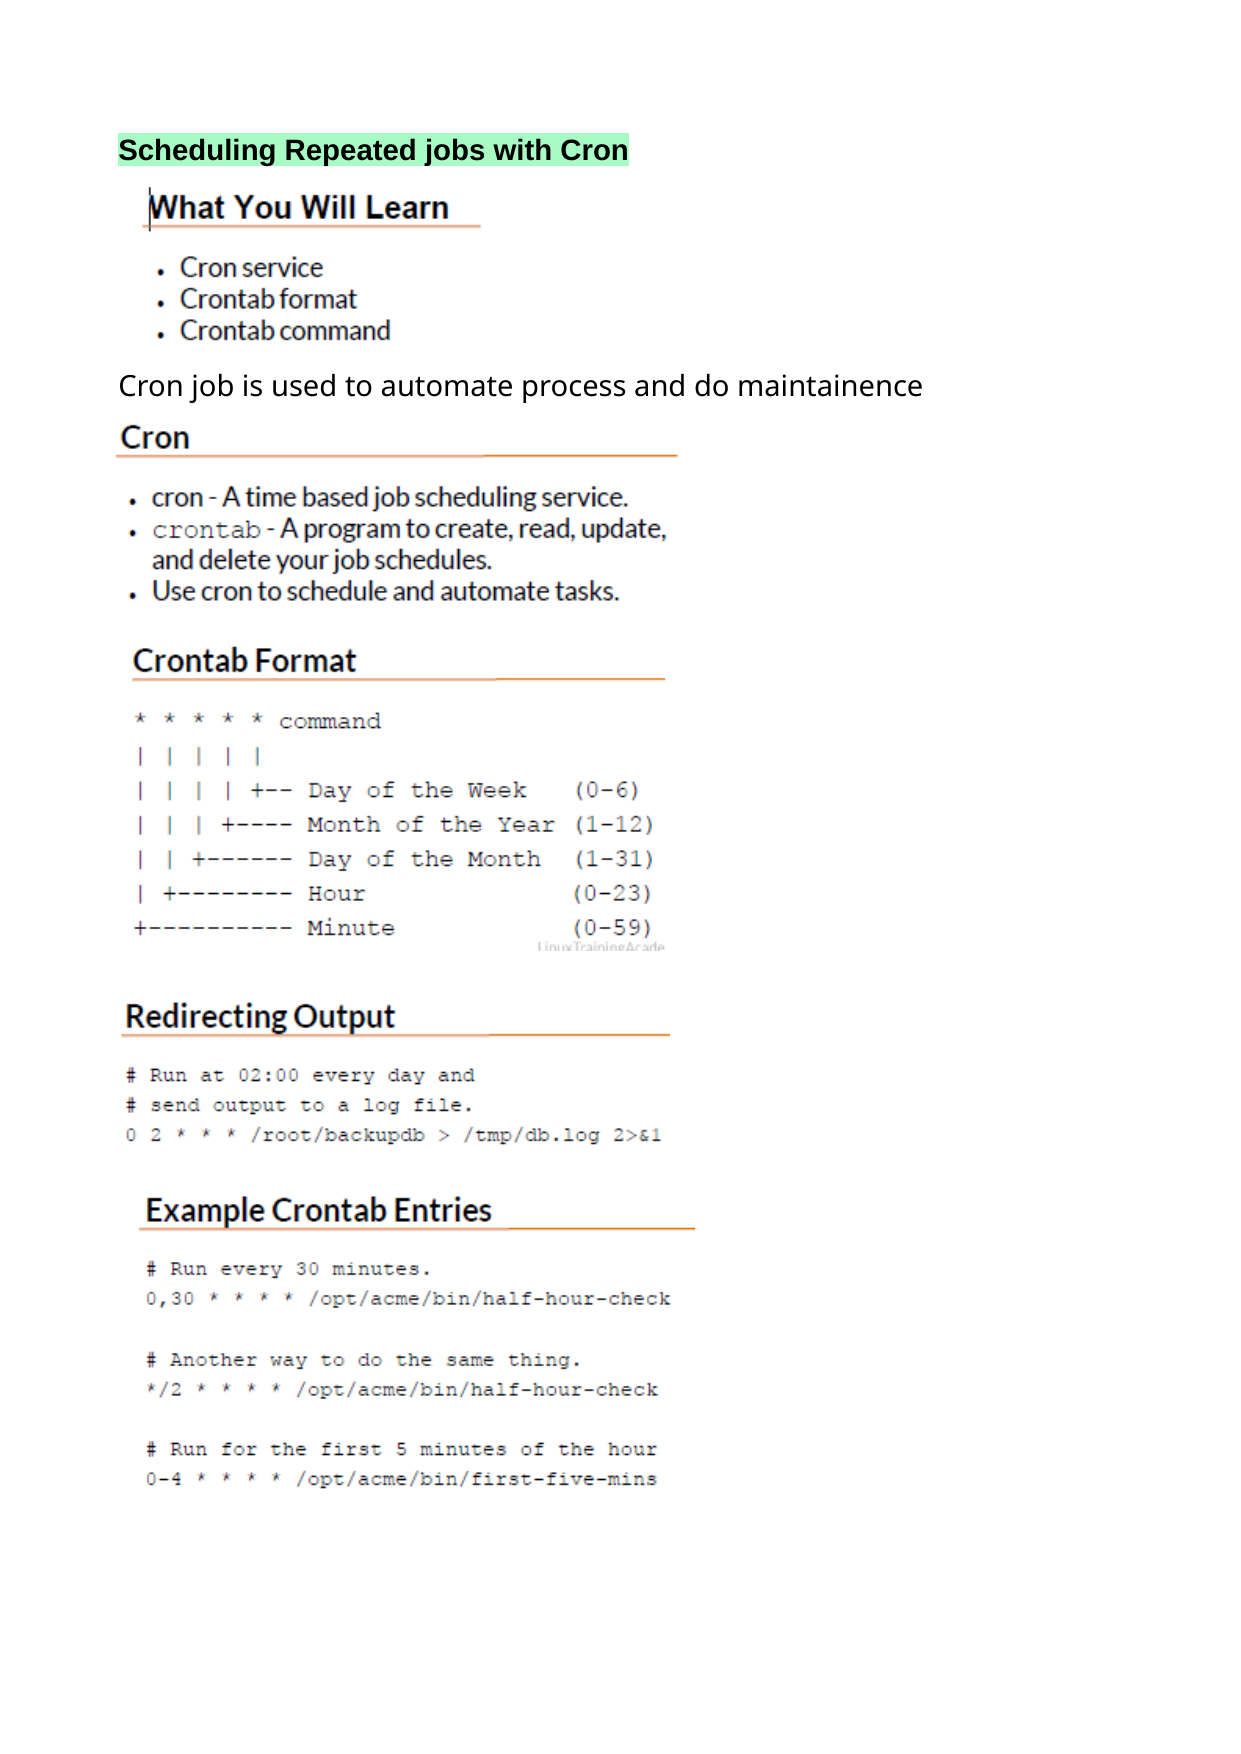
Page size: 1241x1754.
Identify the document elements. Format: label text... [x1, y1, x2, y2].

text Cron job is used to automate process and do maintainence [118, 366, 1122, 405]
picture [115, 416, 682, 618]
picture [121, 996, 670, 1146]
picture [132, 644, 665, 951]
picture [129, 178, 481, 345]
subtitle Scheduling Repeated jobs with Cron [629, 133, 1122, 166]
picture [135, 1192, 696, 1490]
